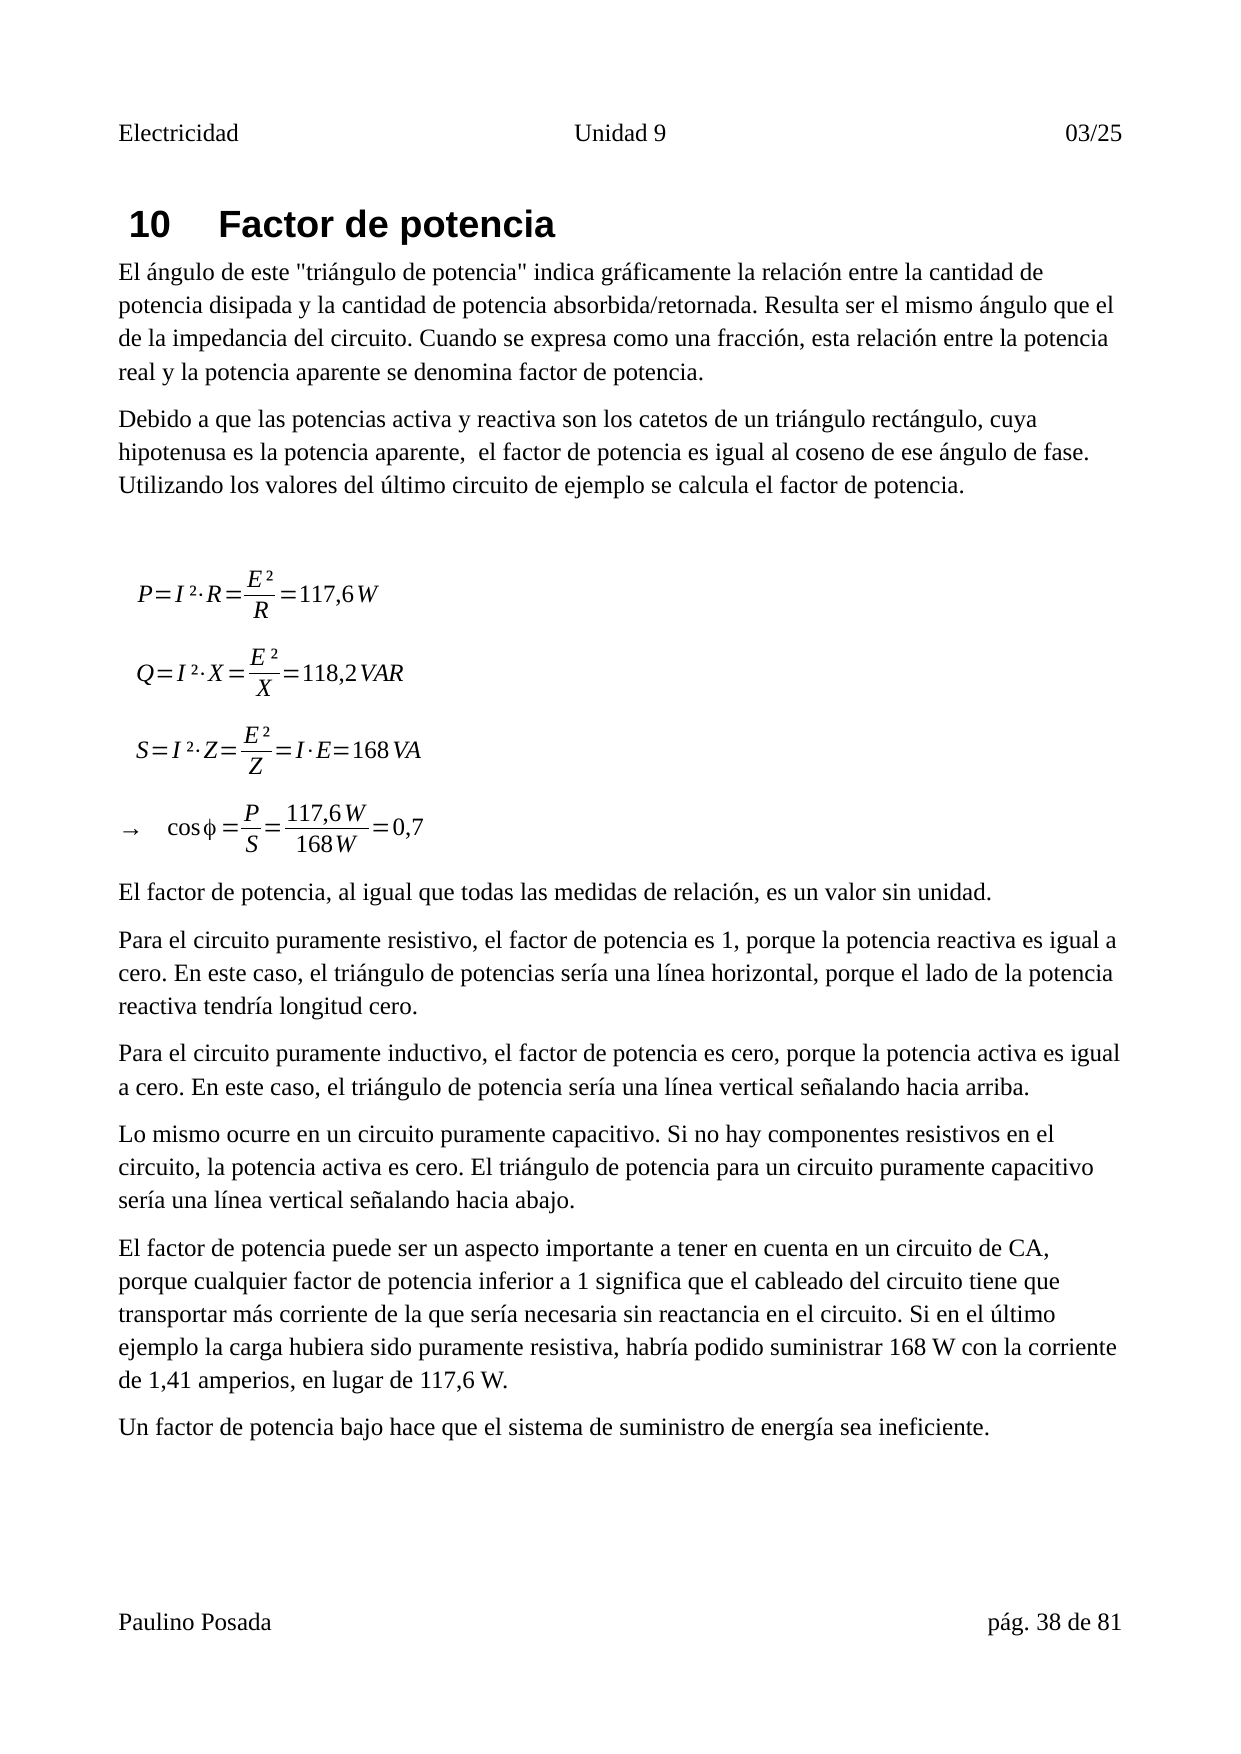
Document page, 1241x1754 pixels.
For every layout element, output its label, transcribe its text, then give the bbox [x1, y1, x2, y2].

text Lo mismo ocurre en un circuito puramente capacitivo. Si no hay componentes resistivos en el circuito, la potencia activa es cero. El triángulo de potencia para un circuito puramente capacitivo sería una línea vertical señalando hacia abajo. [118, 1119, 1122, 1214]
text Para el circuito puramente resistivo, el factor de potencia es 1, porque la potencia reactiva es igual a cero. En este caso, el triángulo de potencias sería una línea horizontal, porque el lado de la potencia reactiva tendría longitud cero. [118, 925, 1122, 1020]
text Debido a que las potencias activa y reactiva son los catetos de un triángulo rectángulo, cuya hipotenusa es la potencia aparente, el factor de potencia es igual al coseno de ese ángulo de fase. Utilizando los valores del último circuito de ejemplo se calcula el factor de potencia. [118, 404, 1122, 499]
text El factor de potencia, al igual que todas las medidas de relación, es un valor sin unidad. [118, 877, 1122, 906]
text Un factor de potencia bajo hace que el sistema de suministro de energía sea ineficiente. [118, 1412, 1122, 1441]
text El factor de potencia puede ser un aspecto importante a tener en cuenta en un circuito de CA, porque cualquier factor de potencia inferior a 1 significa que el cableado del circuito tiene que transportar más corriente de la que sería necesaria sin reactancia en el circuito. Si en el último ejemplo la carga hubiera sido puramente resistiva, habría podido suministrar 168 W con la corriente de 1,41 amperios, en lugar de 117,6 W. [118, 1233, 1122, 1394]
text Para el circuito puramente inductivo, el factor de potencia es cero, porque la potencia activa es igual a cero. En este caso, el triángulo de potencia sería una línea vertical señalando hacia arriba. [118, 1038, 1122, 1100]
subtitle Factor de potencia [118, 201, 1122, 245]
text → [118, 799, 1122, 858]
text El ángulo de este "triángulo de potencia" indica gráficamente la relación entre la cantidad de potencia disipada y la cantidad de potencia absorbida/retornada. Resulta ser el mismo ángulo que el de la impedancia del circuito. Cuando se expresa como una fracción, esta relación entre la potencia real y la potencia aparente se denomina factor de potencia. [118, 257, 1122, 385]
